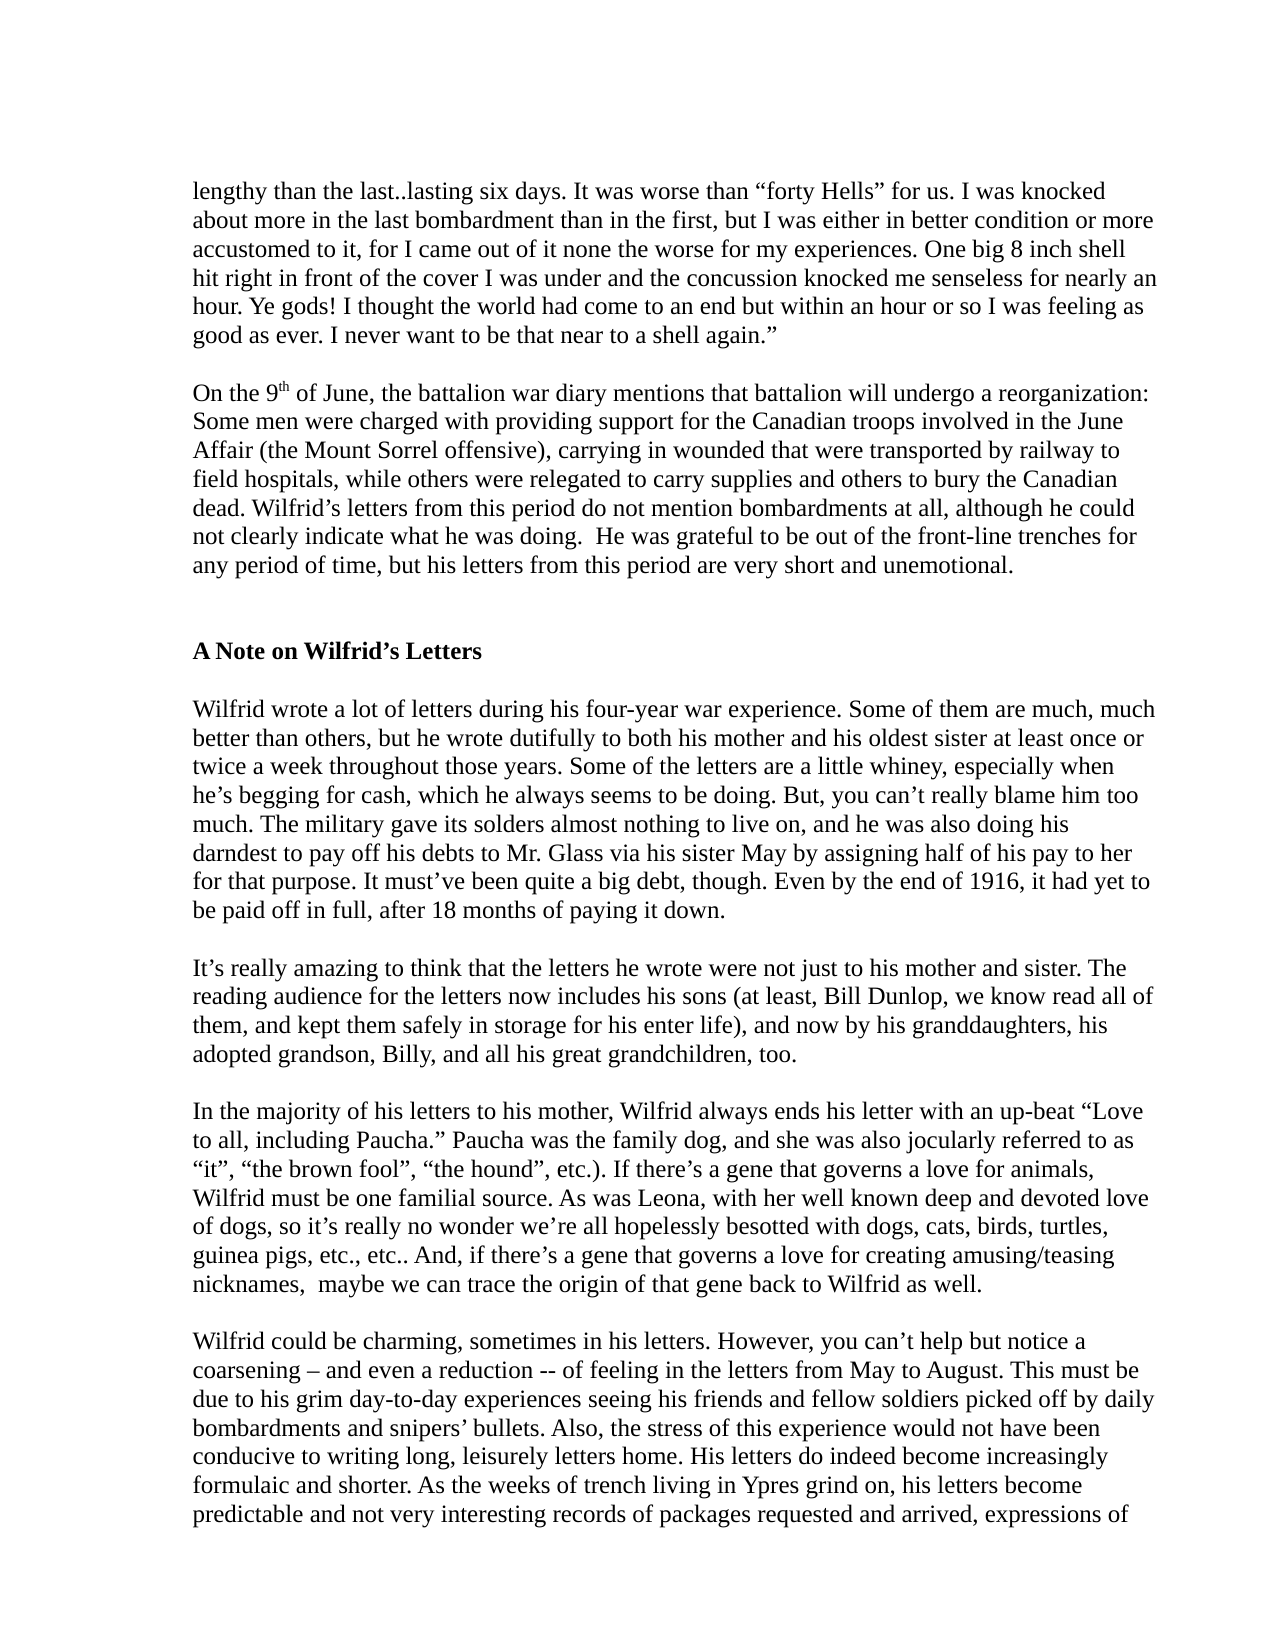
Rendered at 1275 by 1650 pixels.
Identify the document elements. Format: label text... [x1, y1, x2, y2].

text Wilfrid wrote a lot of letters during his four-year war experience. Some of them are much, much better than others, but he wrote dutifully to both his mother and his oldest sister at least once or twice a week throughout those years. Some of the letters are a little whiney, especially when he’s begging for cash, which he always seems to be doing. But, you can’t really blame him too much. The military gave its solders almost nothing to live on, and he was also doing his darndest to pay off his debts to Mr. Glass via his sister May by assigning half of his pay to her for that purpose. It must’ve been quite a big debt, though. Even by the end of 1916, it had yet to be paid off in full, after 18 months of paying it down. [192, 694, 1158, 924]
text In the majority of his letters to his mother, Wilfrid always ends his letter with an up-beat “Love to all, including Paucha.” Paucha was the family dog, and she was also jocularly referred to as “it”, “the brown fool”, “the hound”, etc.). If there’s a gene that governs a love for animals, Wilfrid must be one familial source. As was Leona, with her well known deep and devoted love of dogs, so it’s really no wonder we’re all hopelessly besotted with dogs, cats, birds, turtles, guinea pigs, etc., etc.. And, if there’s a gene that governs a love for creating amusing/teasing nicknames, maybe we can trace the origin of that gene back to Wilfrid as well. [192, 1096, 1158, 1298]
text Wilfrid could be charming, sometimes in his letters. However, you can’t help but notice a coarsening – and even a reduction -- of feeling in the letters from May to August. This must be due to his grim day-to-day experiences seeing his friends and fellow soldiers picked off by daily bombardments and snipers’ bullets. Also, the stress of this experience would not have been conducive to writing long, leisurely letters home. His letters do indeed become increasingly formulaic and shorter. As the weeks of trench living in Ypres grind on, his letters become predictable and not very interesting records of packages requested and arrived, expressions of [192, 1326, 1158, 1528]
text A Note on Wilfrid’s Letters [192, 636, 1158, 665]
text On the 9th of June, the battalion war diary mentions that battalion will undergo a reorganization: Some men were charged with providing support for the Canadian troops involved in the June Affair (the Mount Sorrel offensive), carrying in wounded that were transported by railway to field hospitals, while others were relegated to carry supplies and others to bury the Canadian dead. Wilfrid’s letters from this period do not mention bombardments at all, although he could not clearly indicate what he was doing. He was grateful to be out of the front-line trenches for any period of time, but his letters from this period are very short and unemotional. [192, 378, 1158, 579]
text It’s really amazing to think that the letters he wrote were not just to his mother and sister. The reading audience for the letters now includes his sons (at least, Bill Dunlop, we know read all of them, and kept them safely in storage for his enter life), and now by his granddaughters, his adopted grandson, Billy, and all his great grandchildren, too. [192, 953, 1158, 1068]
text lengthy than the last..lasting six days. It was worse than “forty Hells” for us. I was knocked about more in the last bombardment than in the first, but I was either in better condition or more accustomed to it, for I came out of it none the worse for my experiences. One big 8 inch shell hit right in front of the cover I was under and the concussion knocked me senseless for nearly an hour. Ye gods! I thought the world had come to an end but within an hour or so I was feeling as good as ever. I never want to be that near to a shell again.” [192, 176, 1158, 349]
